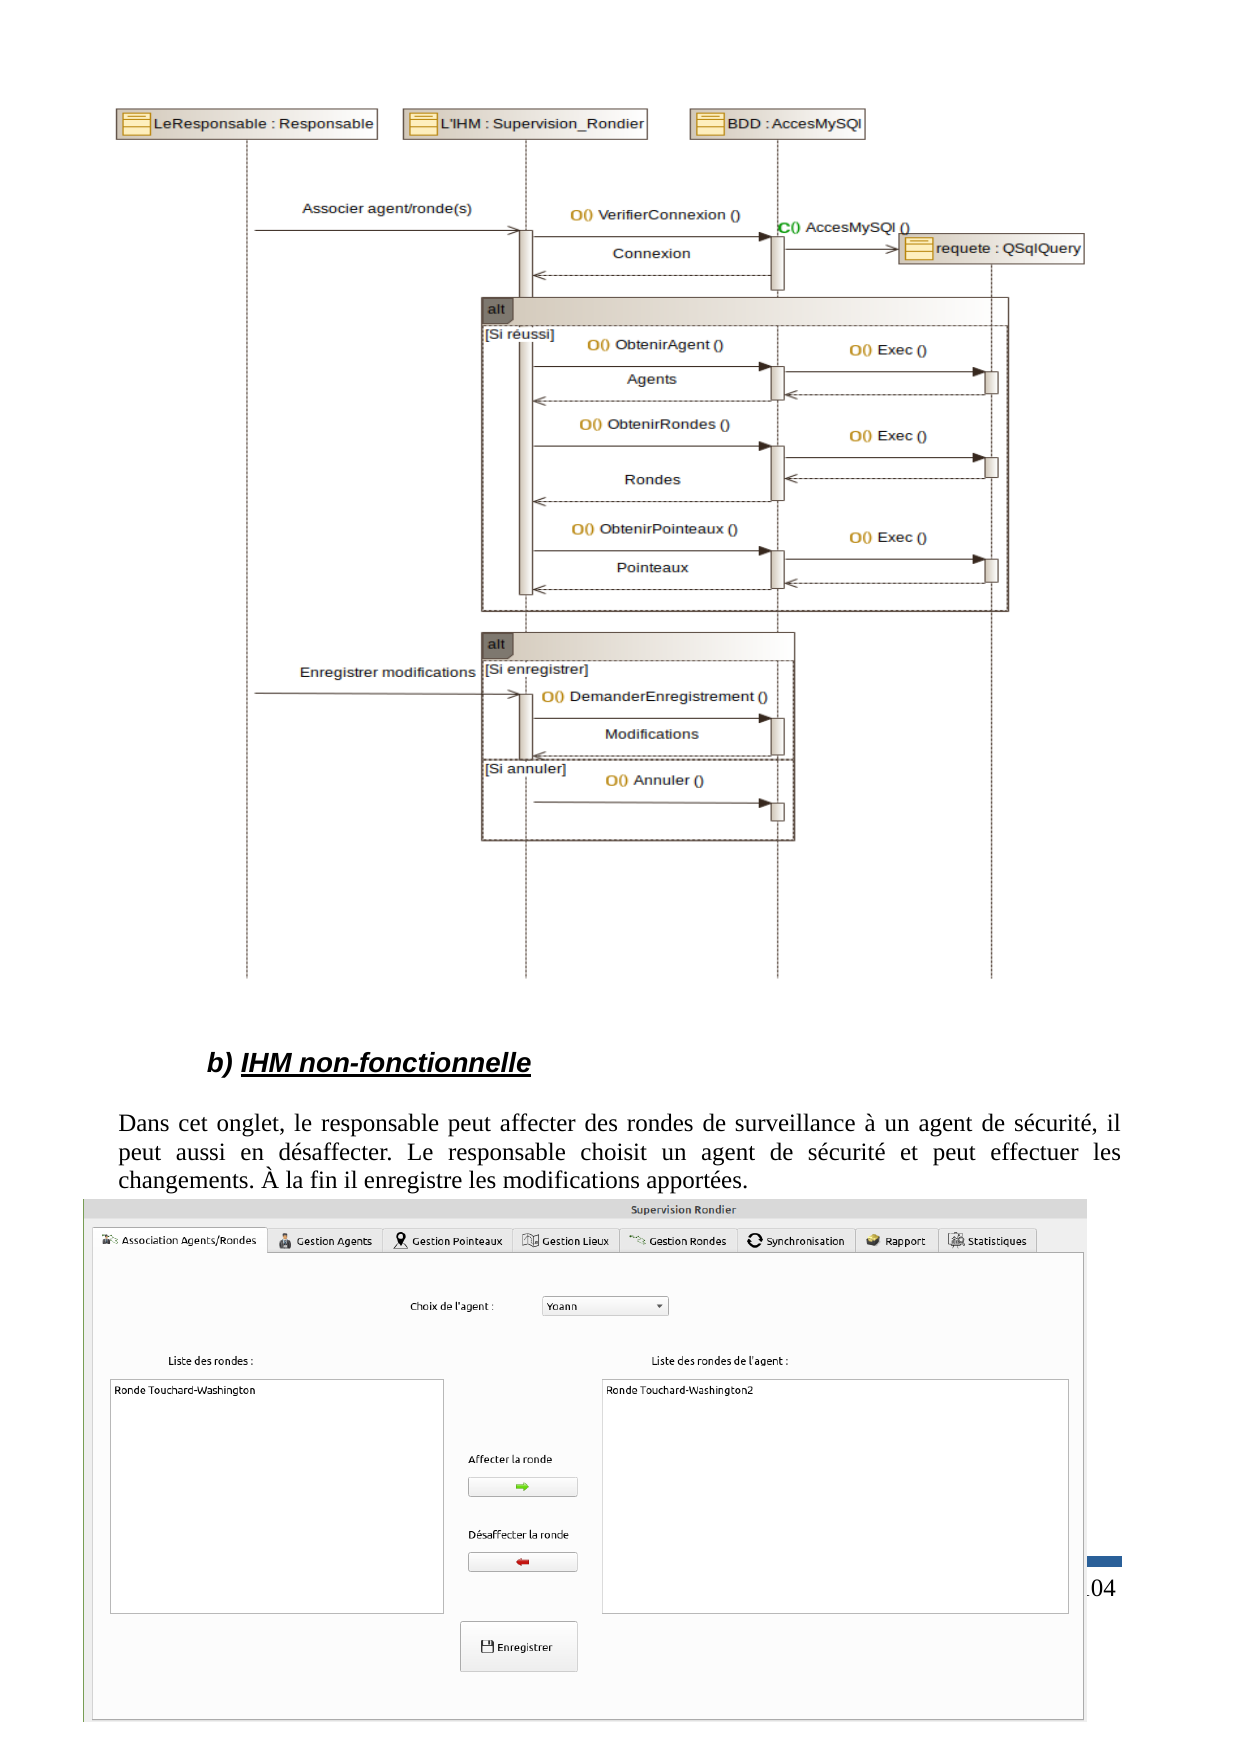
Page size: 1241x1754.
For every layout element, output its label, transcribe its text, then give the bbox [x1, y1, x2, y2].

text Dans cet onglet, le responsable peut affecter des rondes de surveillance à un agent de sécurité, il peut aussi en désaffecter. Le responsable choisit un agent de sécurité et peut effectuer les changements. À la fin il enregistre les modifications apportées. [118, 1108, 1122, 1194]
subtitle IHM non-fonctionnelle [118, 1047, 1122, 1078]
picture [83, 1199, 1087, 1722]
picture [103, 98, 1098, 989]
